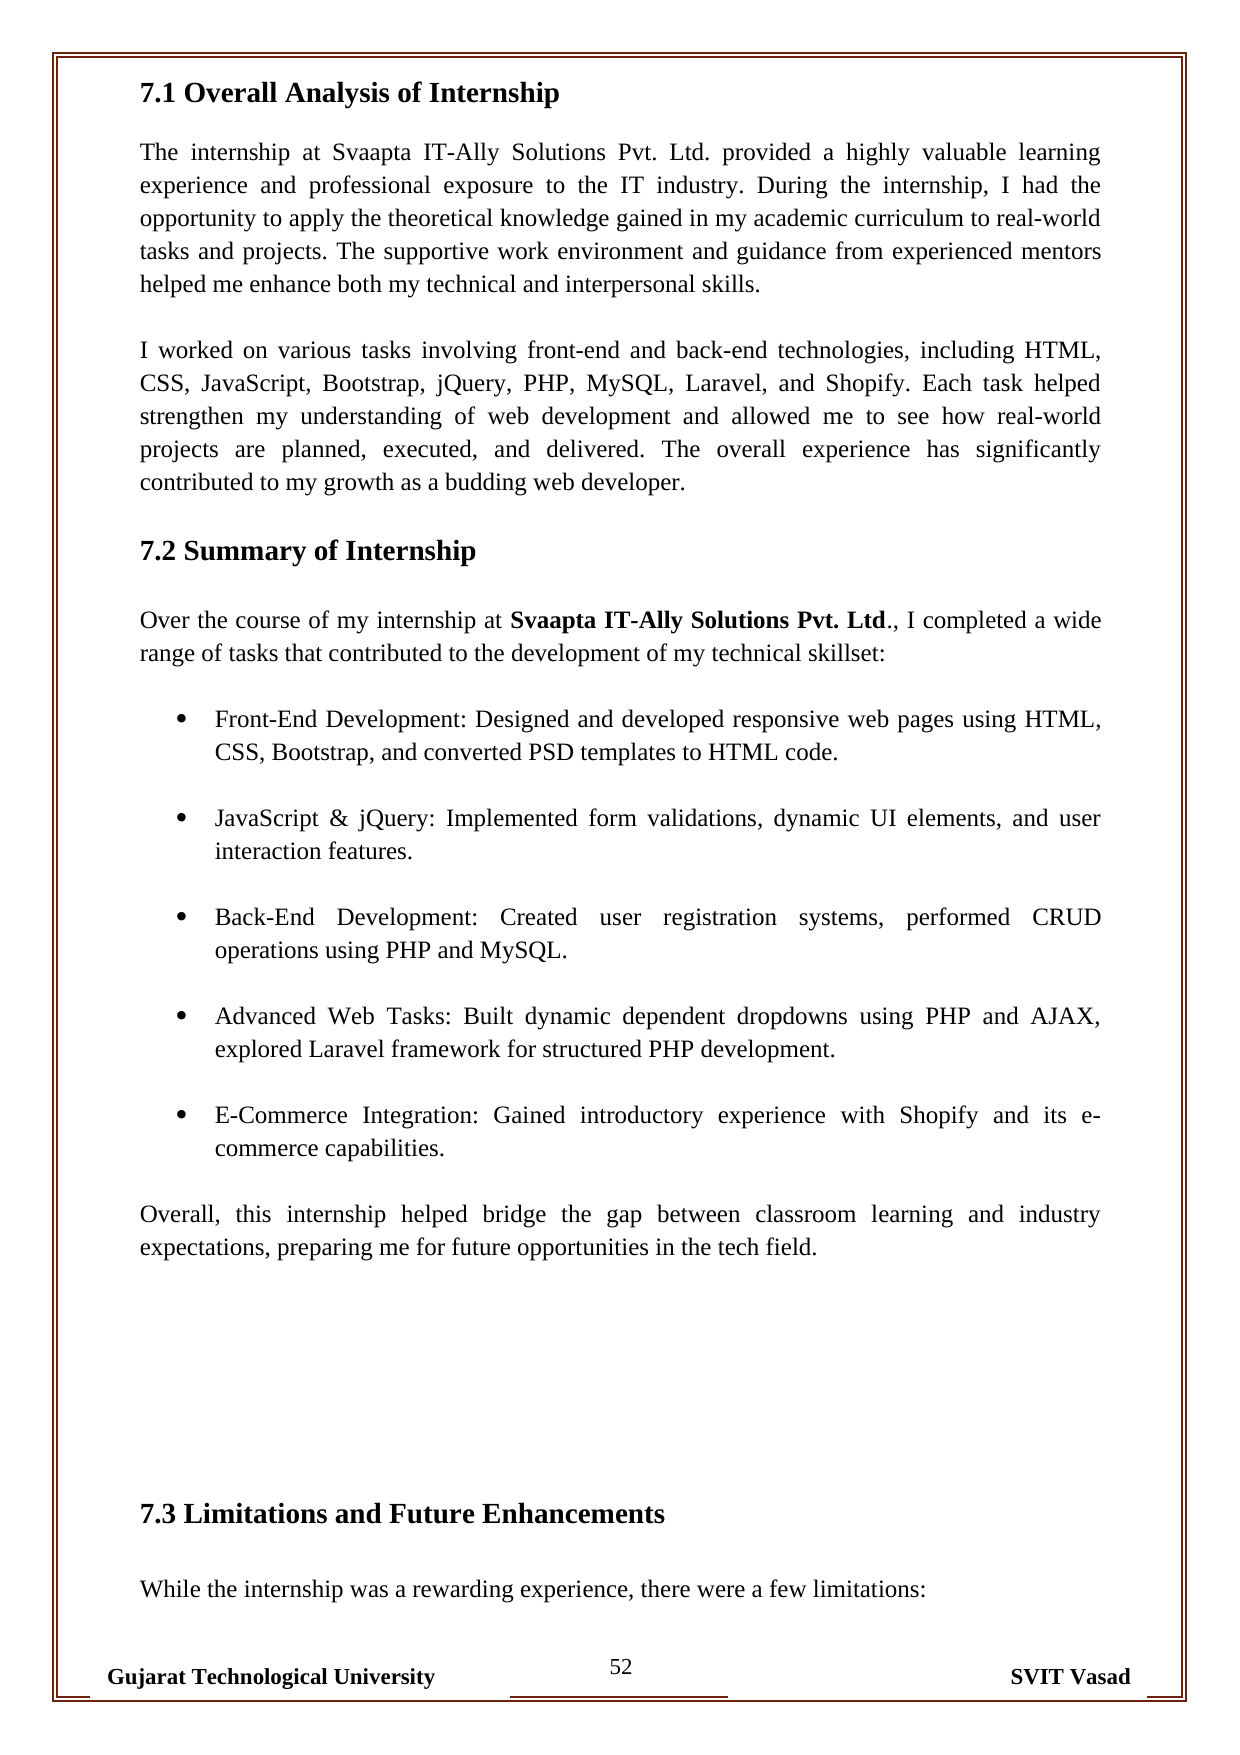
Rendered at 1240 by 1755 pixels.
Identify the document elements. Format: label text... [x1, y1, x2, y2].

text Over the course of my internship at Svaapta IT-Ally Solutions Pvt. Ltd., I completed a wide range of tasks that contributed to the development of my technical skillset: [139, 605, 1102, 667]
list JavaScript & jQuery: Implemented form validations, dynamic UI elements, and user interaction features. [177, 803, 1102, 865]
text The internship at Svaapta IT-Ally Solutions Pvt. Ltd. provided a highly valuable learning experience and professional exposure to the IT industry. During the internship, I had the opportunity to apply the theoretical knowledge gained in my academic curriculum to real-world tasks and projects. The supportive work environment and guidance from experienced mentors helped me enhance both my technical and interpersonal skills. [139, 137, 1102, 298]
text 7.3 Limitations and Future Enhancements [139, 1497, 1102, 1530]
list Front-End Development: Designed and developed responsive web pages using HTML, CSS, Bootstrap, and converted PSD templates to HTML code. [177, 704, 1102, 766]
list Back-End Development: Created user registration systems, performed CRUD operations using PHP and MySQL. [177, 902, 1102, 964]
text I worked on various tasks involving front-end and back-end technologies, including HTML, CSS, JavaScript, Bootstrap, jQuery, PHP, MySQL, Laravel, and Shopify. Each task helped strengthen my understanding of web development and allowed me to see how real-world projects are planned, executed, and delivered. The overall experience has significantly contributed to my growth as a budding web developer. [139, 335, 1102, 496]
list E-Commerce Integration: Gained introductory experience with Shopify and its e-commerce capabilities. [177, 1100, 1102, 1162]
text While the internship was a rewarding experience, there were a few limitations: [139, 1574, 1102, 1602]
text 7.2 Summary of Internship [139, 533, 1102, 567]
text 7.1 Overall Analysis of Internship [139, 75, 1102, 108]
text Overall, this internship helped bridge the gap between classroom learning and industry expectations, preparing me for future opportunities in the tech field. [139, 1199, 1102, 1261]
list Advanced Web Tasks: Built dynamic dependent dropdowns using PHP and AJAX, explored Laravel framework for structured PHP development. [177, 1001, 1102, 1063]
